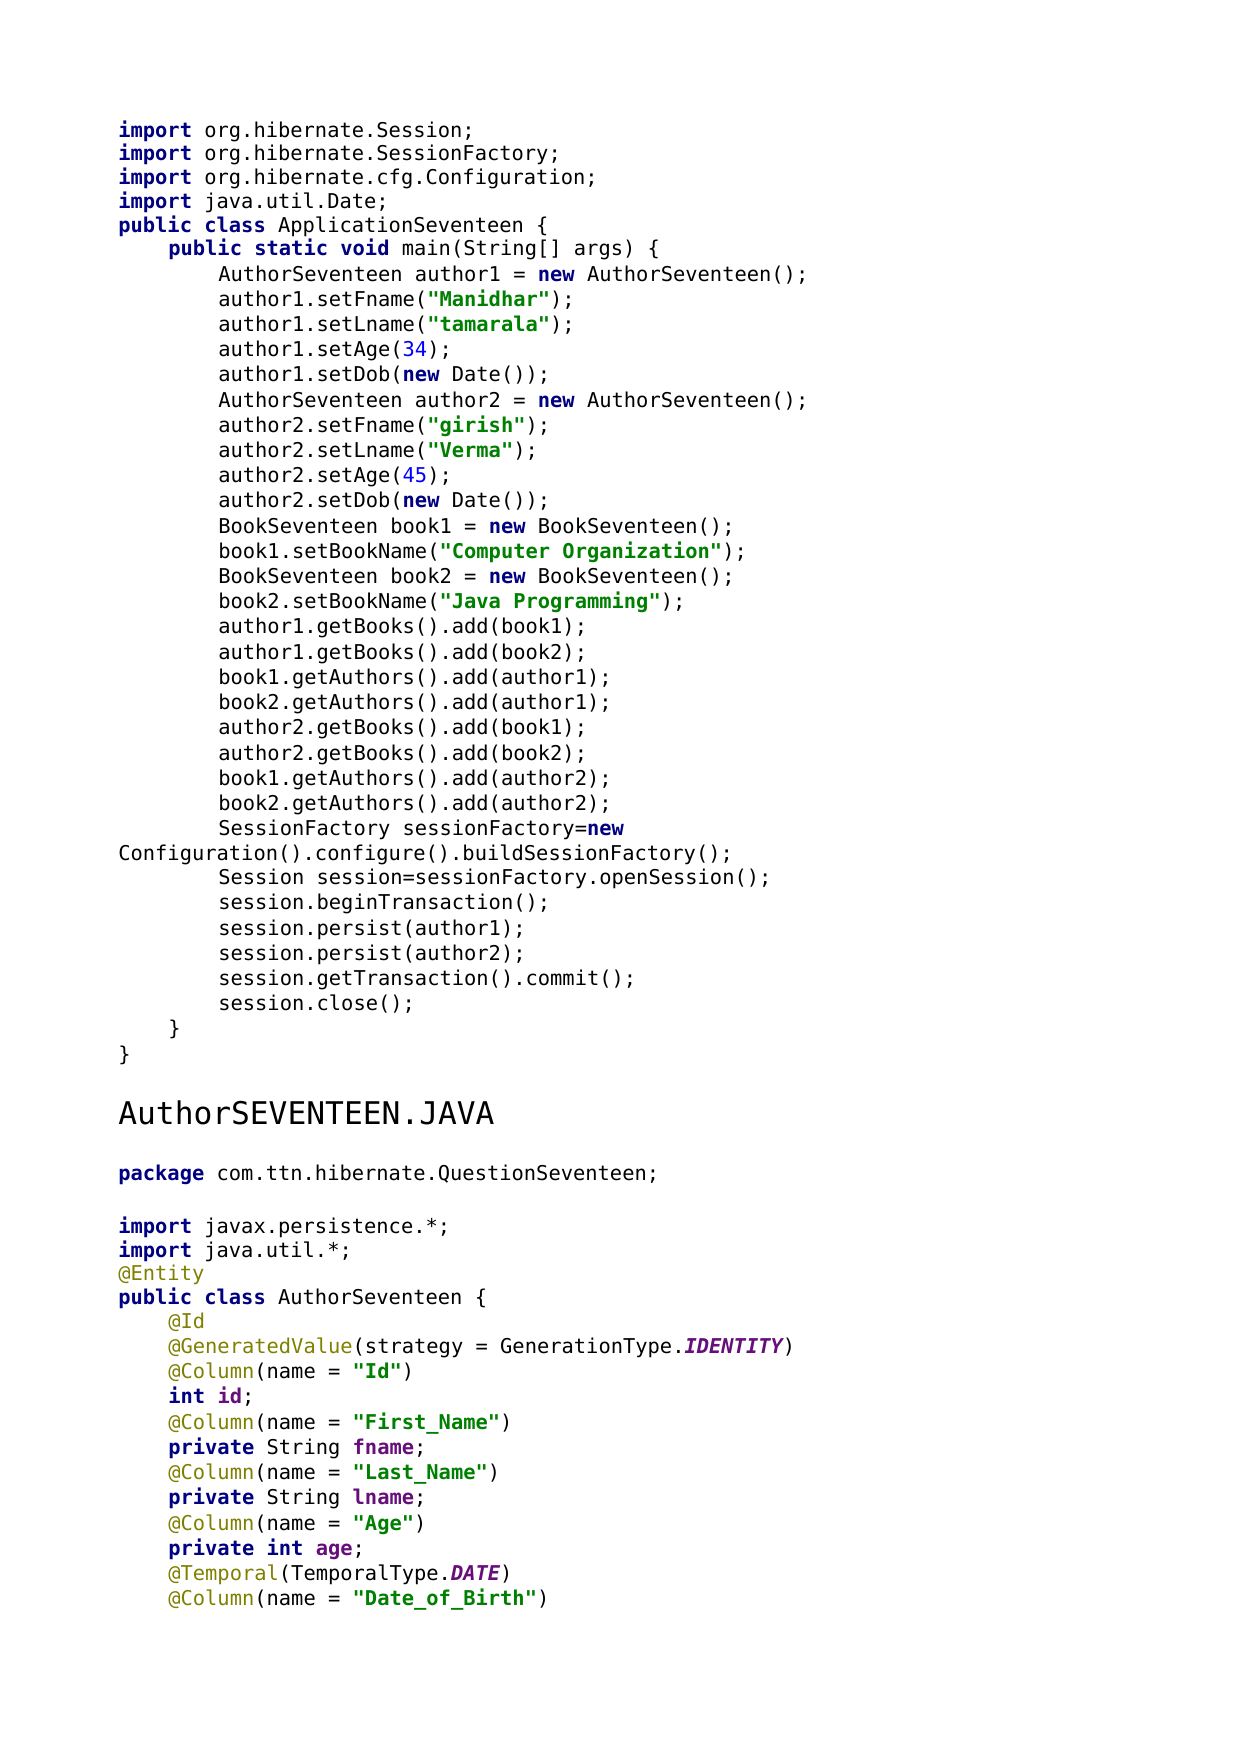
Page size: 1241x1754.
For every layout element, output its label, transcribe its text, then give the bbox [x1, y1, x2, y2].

text import java.util.Date; [118, 189, 1122, 213]
text private int age; [118, 1536, 1122, 1561]
text author1.setLname("tamarala"); [118, 312, 1122, 338]
text } [118, 1017, 1122, 1042]
text author2.setDob(new Date()); [118, 489, 1122, 514]
text private String lname; [118, 1486, 1122, 1511]
text @Column(name = "Last_Name") [118, 1461, 1122, 1486]
text import org.hibernate.Session; [118, 118, 1122, 142]
text int id; [118, 1385, 1122, 1410]
text @Column(name = "Date_of_Birth") [118, 1587, 1122, 1612]
text author1.getBooks().add(book2); [118, 640, 1122, 665]
text BookSeventeen book2 = new BookSeventeen(); [118, 564, 1122, 590]
text session.getTransaction().commit(); [118, 966, 1122, 992]
text @Id [118, 1309, 1122, 1334]
text session.persist(author1); [118, 916, 1122, 941]
text book2.getAuthors().add(author2); [118, 791, 1122, 817]
text book2.setBookName("Java Programming"); [118, 590, 1122, 615]
text import org.hibernate.cfg.Configuration; [118, 166, 1122, 189]
text book1.setBookName("Computer Organization"); [118, 539, 1122, 564]
text session.beginTransaction(); [118, 891, 1122, 916]
text book2.getAuthors().add(author1); [118, 691, 1122, 716]
text package com.ttn.hibernate.QuestionSeventeen; [118, 1161, 1122, 1185]
text public class AuthorSeventeen { [118, 1286, 1122, 1309]
text @Column(name = "First_Name") [118, 1410, 1122, 1435]
text import javax.persistence.*; [118, 1214, 1122, 1238]
text author2.getBooks().add(book1); [118, 716, 1122, 741]
text AuthorSeventeen author2 = new AuthorSeventeen(); [118, 388, 1122, 413]
text public class ApplicationSeventeen { [118, 213, 1122, 237]
text book1.getAuthors().add(author2); [118, 766, 1122, 791]
text } [118, 1042, 1122, 1066]
text session.persist(author2); [118, 941, 1122, 966]
text import java.util.*; [118, 1238, 1122, 1262]
text @Column(name = "Age") [118, 1511, 1122, 1536]
text @GeneratedValue(strategy = GenerationType.IDENTITY) [118, 1334, 1122, 1360]
text @Column(name = "Id") [118, 1360, 1122, 1385]
text author1.setDob(new Date()); [118, 363, 1122, 388]
text private String fname; [118, 1435, 1122, 1461]
text AuthorSEVENTEEN.JAVA [118, 1095, 1122, 1132]
text BookSeventeen book1 = new BookSeventeen(); [118, 514, 1122, 539]
text author2.setFname("girish"); [118, 413, 1122, 438]
text @Temporal(TemporalType.DATE) [118, 1561, 1122, 1587]
text author1.setAge(34); [118, 338, 1122, 363]
text SessionFactory sessionFactory=new Configuration().configure().buildSessionFactory(); [118, 817, 1122, 866]
text book1.getAuthors().add(author1); [118, 665, 1122, 691]
text import org.hibernate.SessionFactory; [118, 142, 1122, 166]
text @Entity [118, 1262, 1122, 1286]
text session.close(); [118, 992, 1122, 1017]
text author2.setLname("Verma"); [118, 438, 1122, 464]
text AuthorSeventeen author1 = new AuthorSeventeen(); [118, 262, 1122, 287]
text author2.getBooks().add(book2); [118, 741, 1122, 766]
text author1.getBooks().add(book1); [118, 615, 1122, 640]
text public static void main(String[] args) { [118, 237, 1122, 262]
text Session session=sessionFactory.openSession(); [118, 866, 1122, 891]
text author1.setFname("Manidhar"); [118, 287, 1122, 312]
text author2.setAge(45); [118, 464, 1122, 489]
